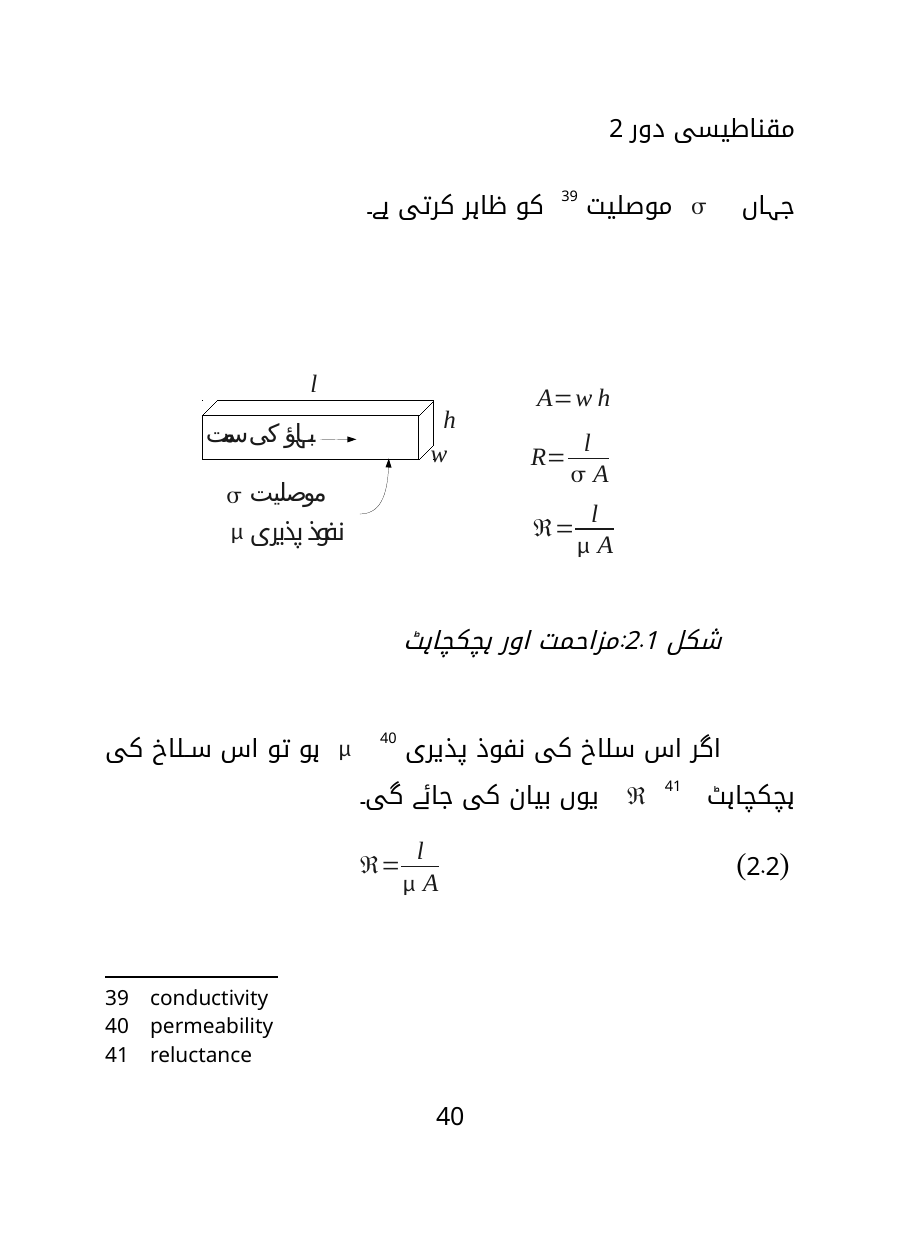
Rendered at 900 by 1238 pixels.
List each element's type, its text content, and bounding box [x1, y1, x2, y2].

table_header [105, 832, 686, 915]
text شکل 2.1:مزاحمت اور ہچکچاہٹ [179, 301, 721, 665]
table_header (2.2) [686, 832, 795, 915]
text اگر اس سلاخ کی نفوذ پذیری ہو تو اس سلاخ کی ہچکچاہٹ یوں بیان کی جائے گی۔ [105, 725, 795, 820]
text conductivity [105, 983, 795, 1012]
text reluctance [105, 1040, 795, 1068]
text permeability [105, 1012, 795, 1040]
text جہاں موصلیت کو ظاہر کرتی ہے۔ [105, 182, 795, 230]
